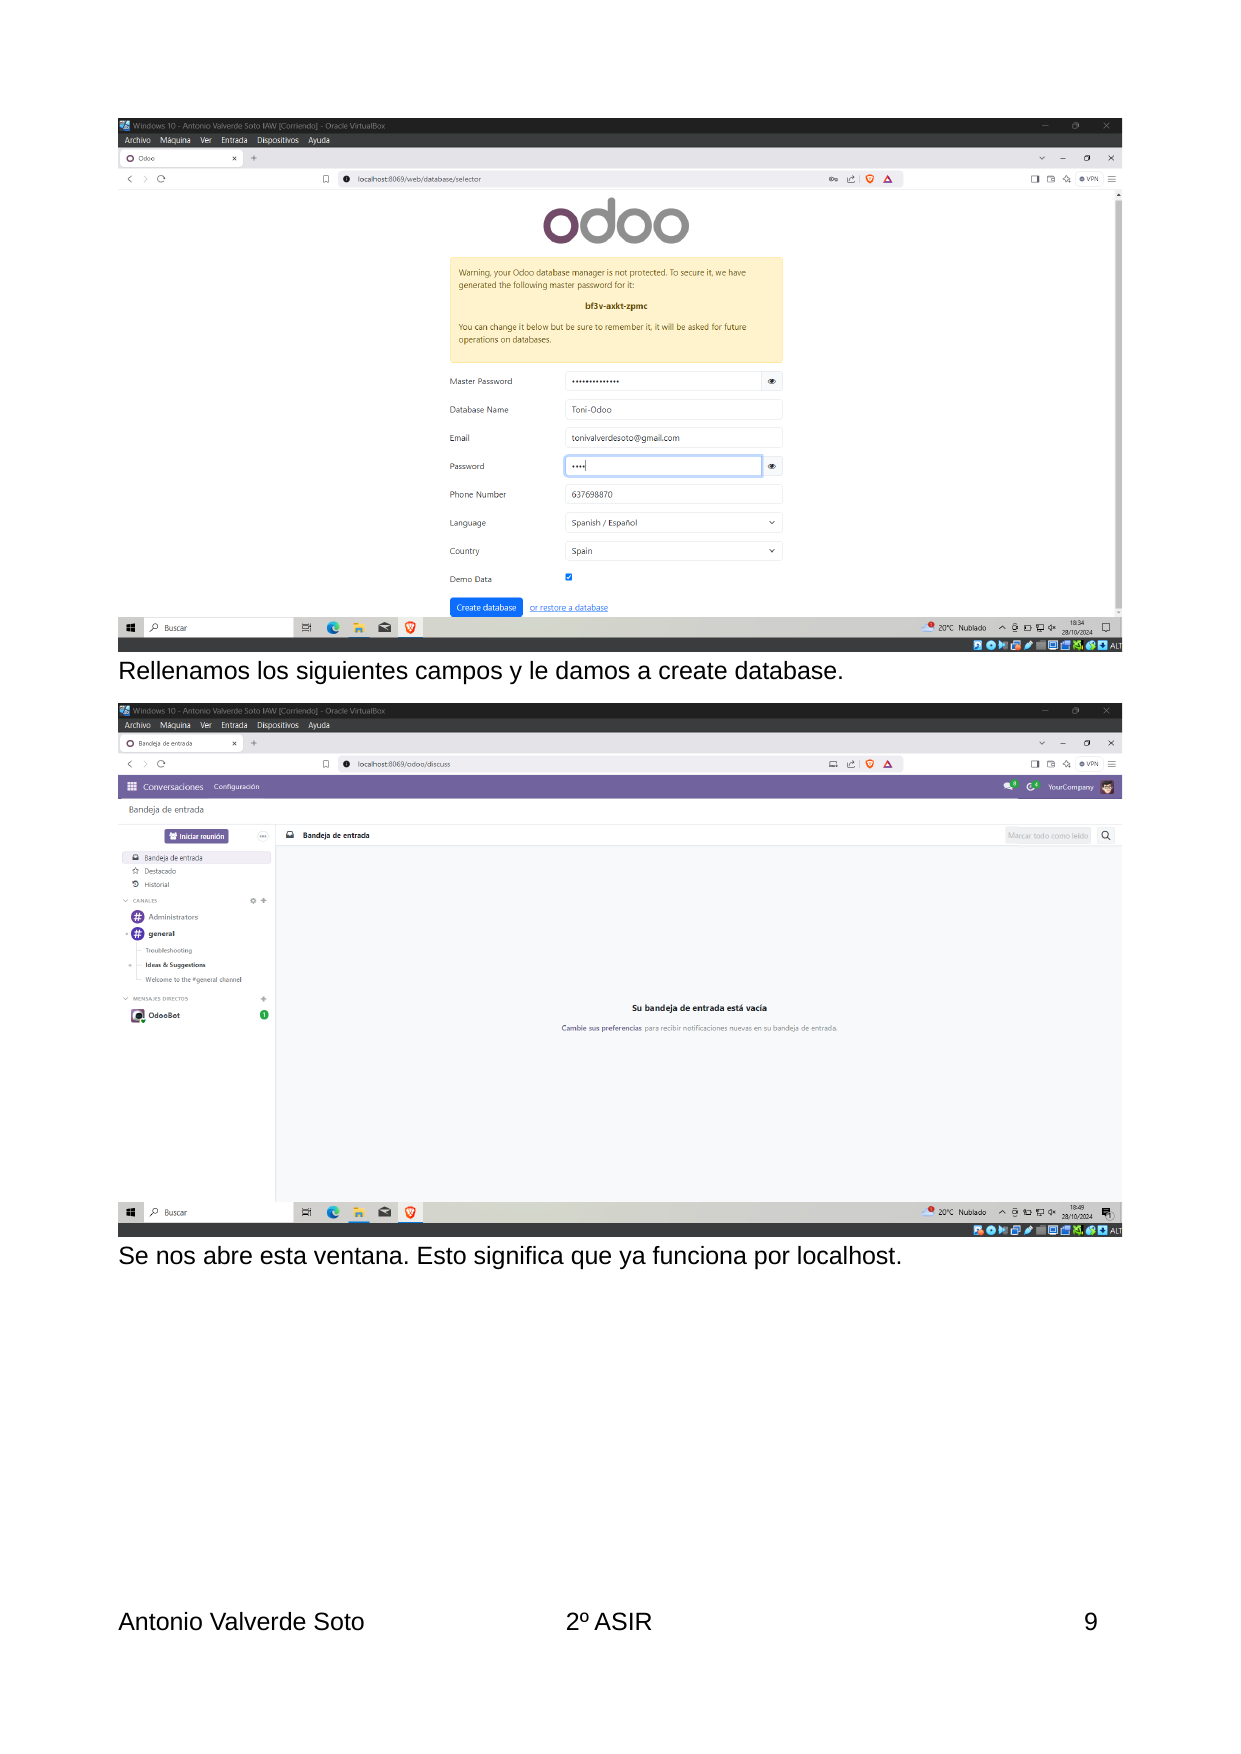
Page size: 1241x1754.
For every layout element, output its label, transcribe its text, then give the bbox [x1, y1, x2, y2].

picture [118, 703, 1123, 1237]
picture [118, 118, 1123, 652]
text Rellenamos los siguientes campos y le damos a create database. [118, 652, 1122, 684]
text Se nos abre esta ventana. Esto significa que ya funciona por localhost. [118, 1237, 1122, 1270]
